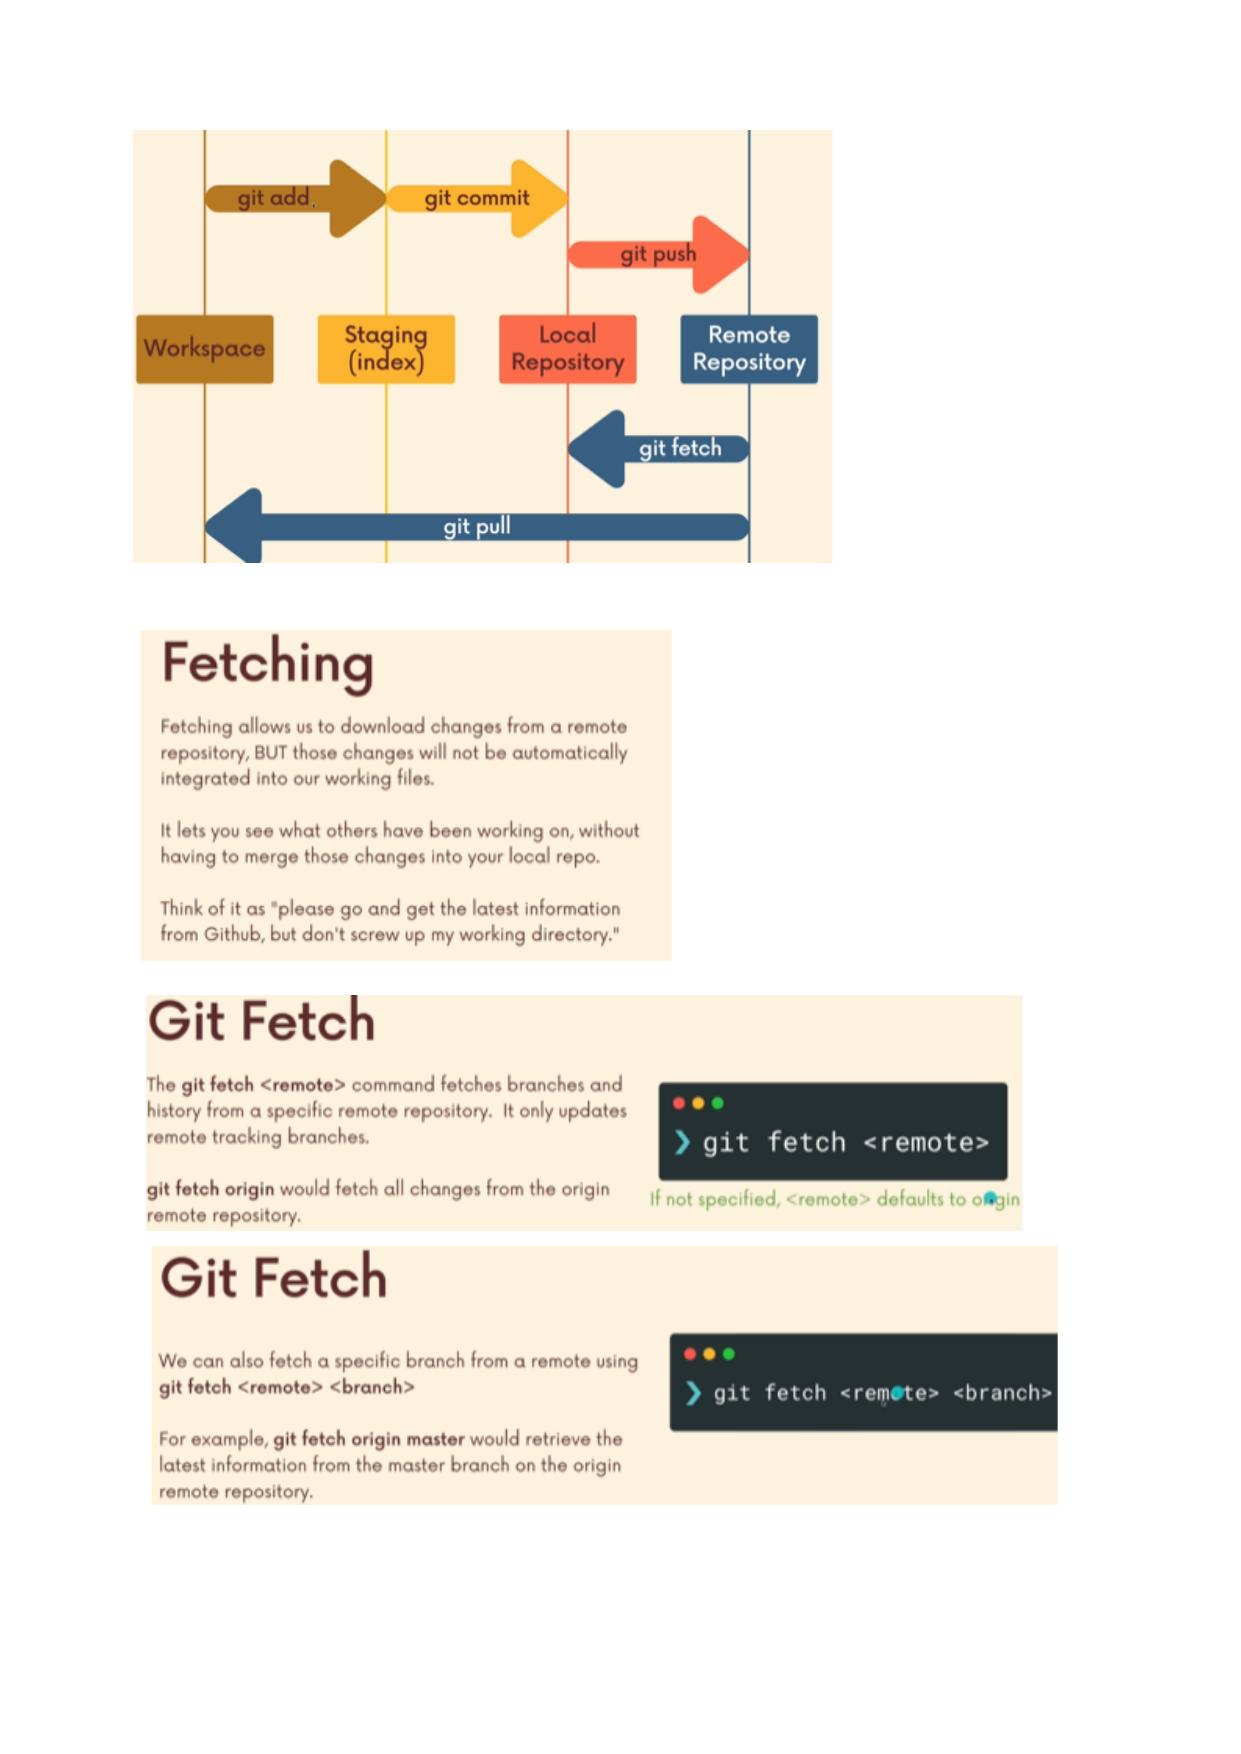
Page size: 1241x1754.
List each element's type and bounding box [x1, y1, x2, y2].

picture [151, 1246, 1058, 1505]
picture [145, 995, 1023, 1231]
picture [132, 130, 833, 563]
picture [140, 630, 672, 961]
